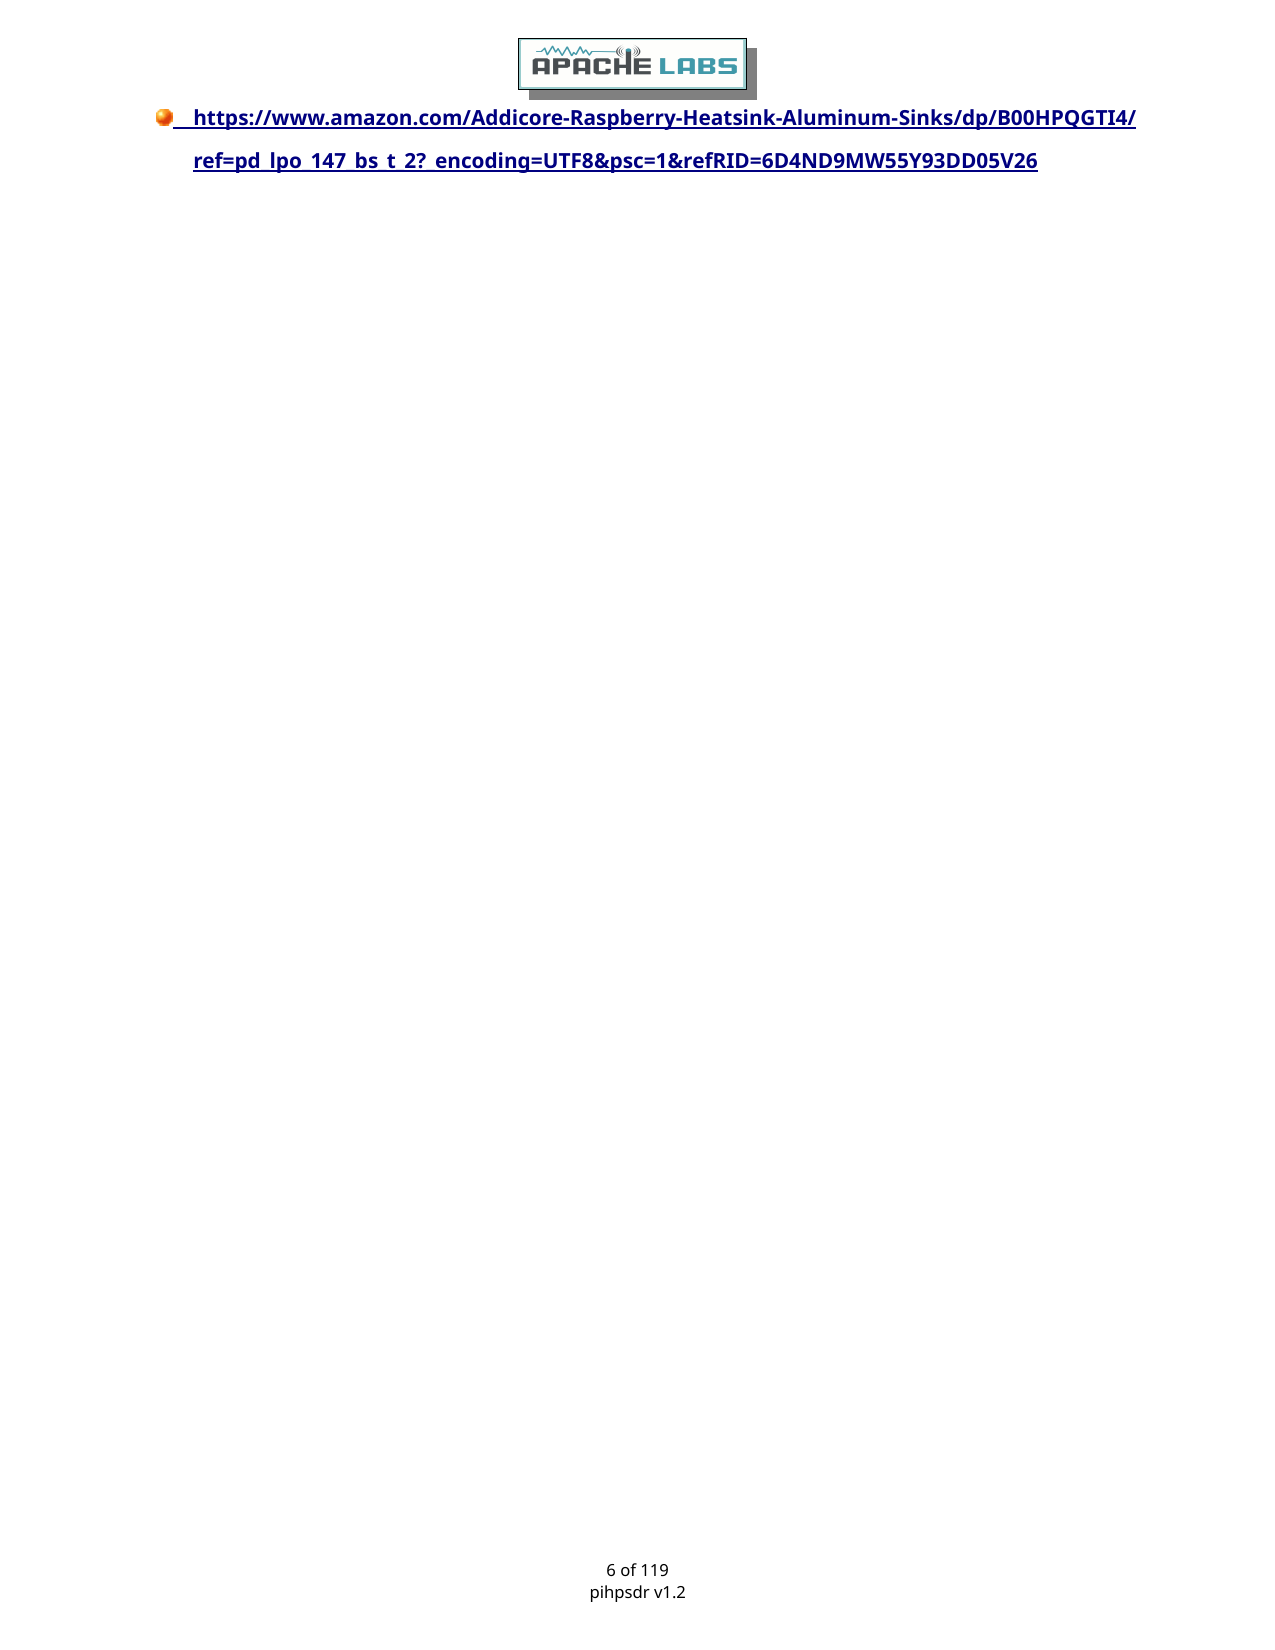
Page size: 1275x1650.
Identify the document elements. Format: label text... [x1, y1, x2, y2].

list https://www.amazon.com/Addicore-Raspberry-Heatsink-Aluminum-Sinks/dp/B00HPQGTI4/ref=pd_lpo_147_bs_t_2?_encoding=UTF8&psc=1&refRID=6D4ND9MW55Y93DD05V26 [156, 103, 1157, 174]
picture [156, 109, 173, 126]
picture [521, 40, 744, 87]
